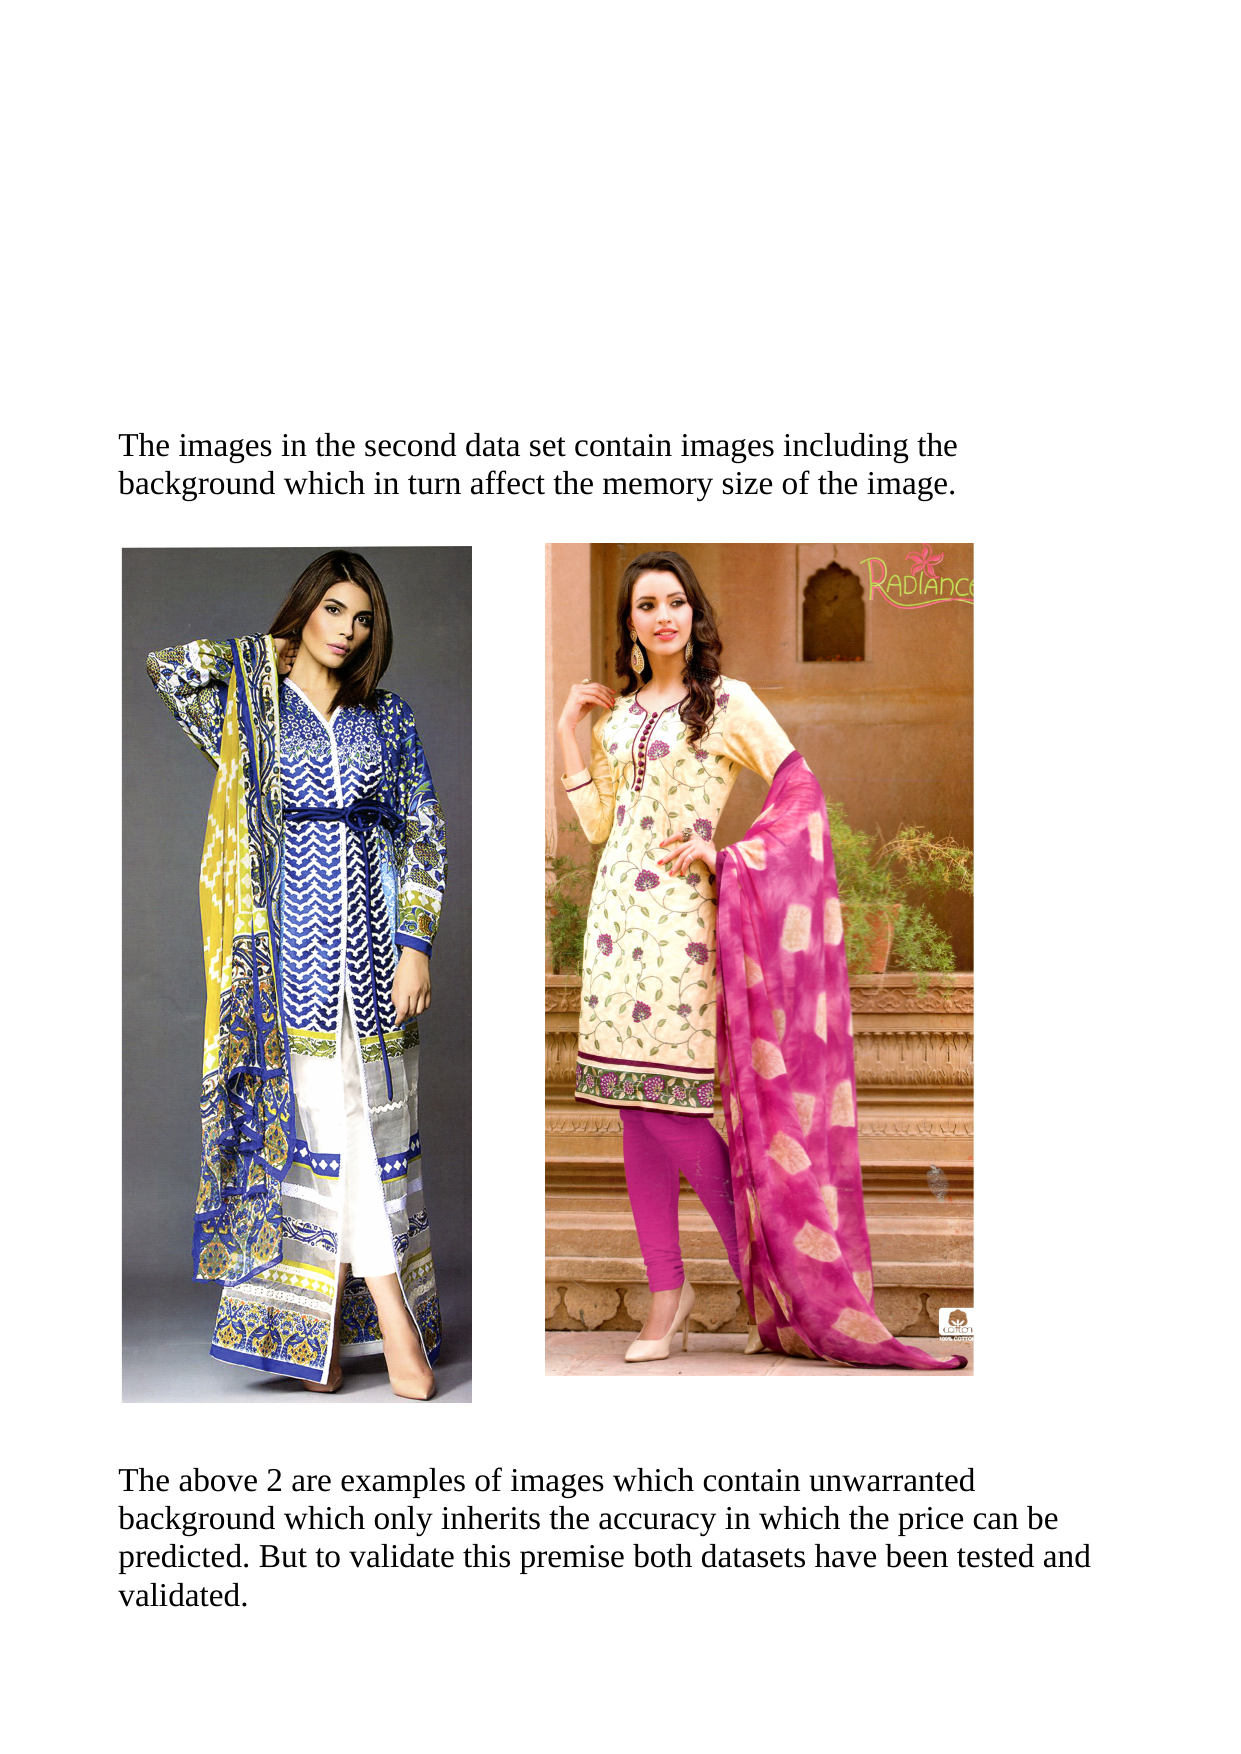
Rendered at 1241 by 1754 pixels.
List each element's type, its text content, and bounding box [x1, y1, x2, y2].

picture [545, 543, 974, 1376]
picture [121, 546, 472, 1403]
text The above 2 are examples of images which contain unwarranted background which only inherits the accuracy in which the price can be predicted. But to validate this premise both datasets have been tested and validated. [118, 1460, 1122, 1613]
text The images in the second data set contain images including the background which in turn affect the memory size of the image. [118, 425, 1122, 501]
